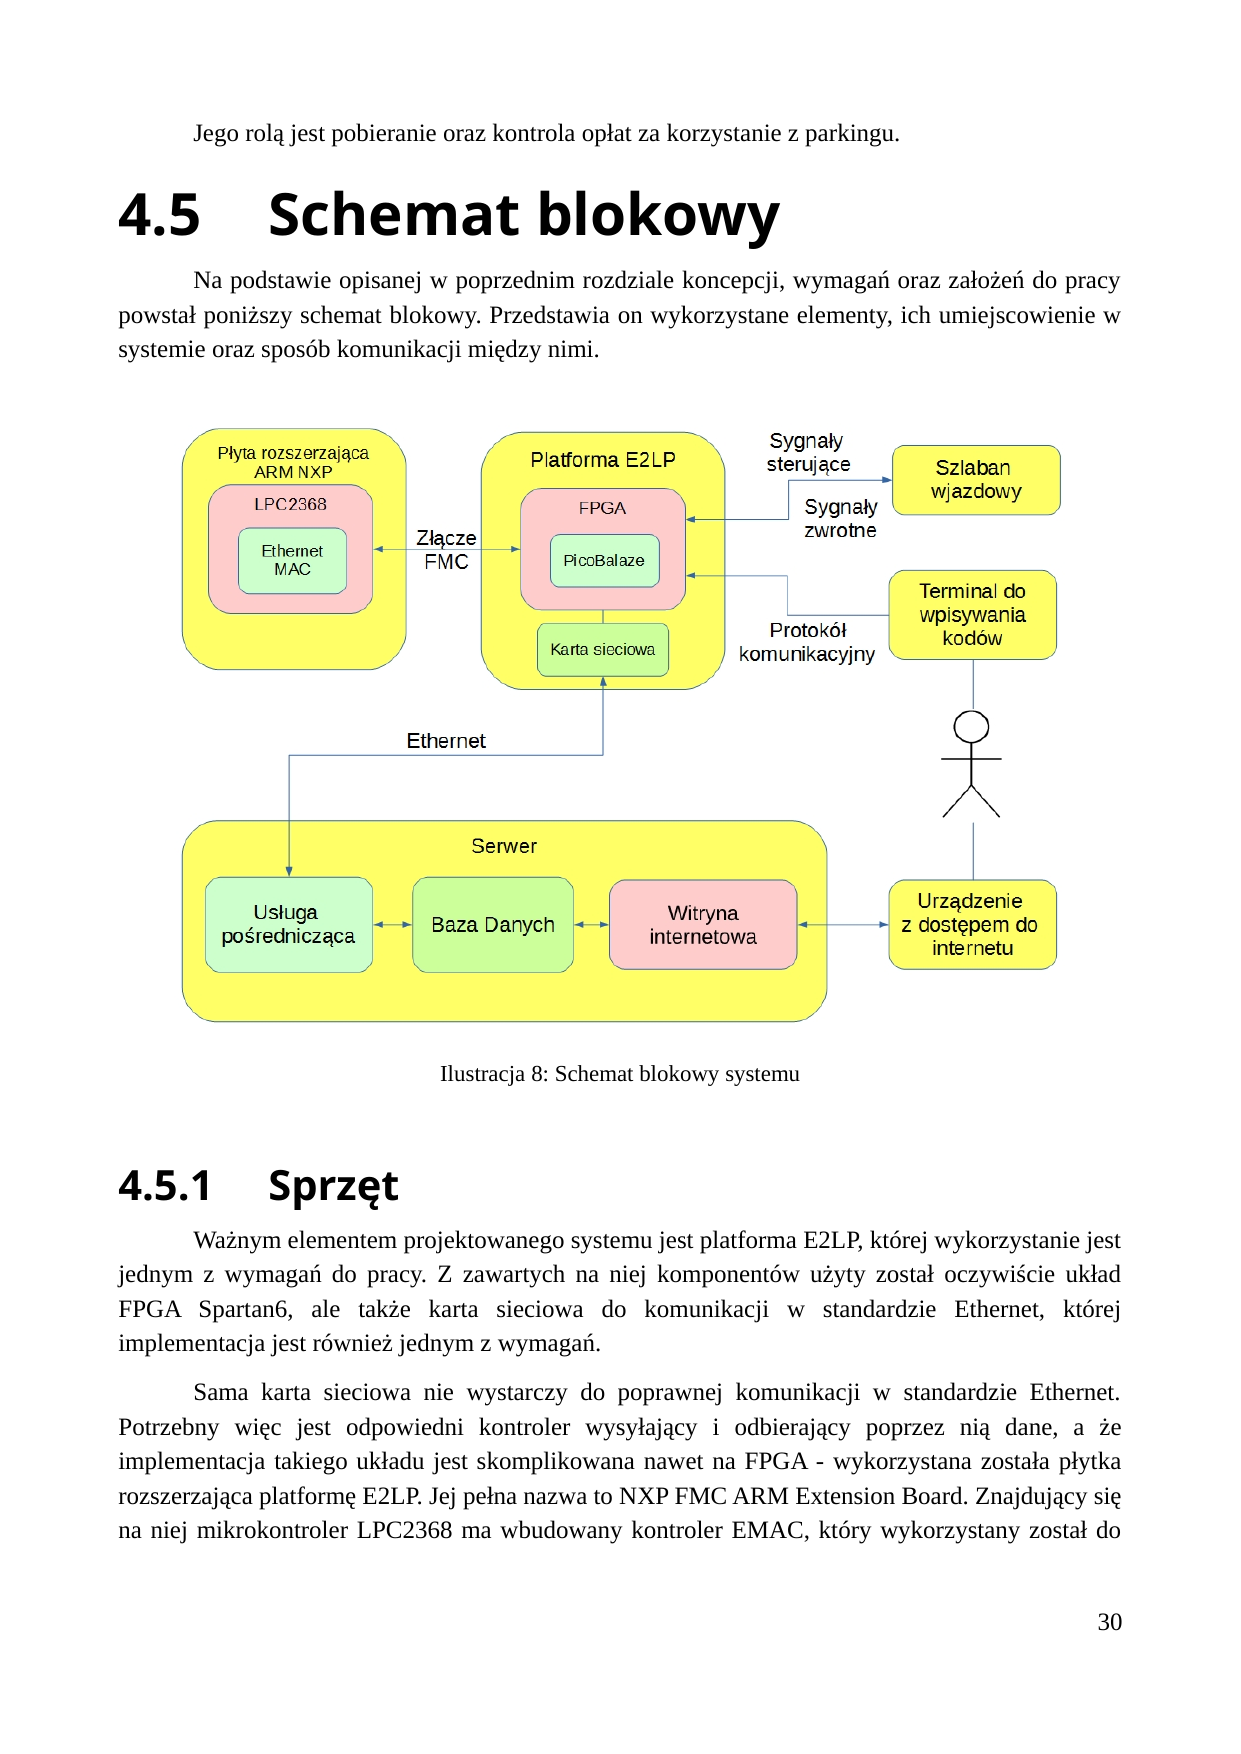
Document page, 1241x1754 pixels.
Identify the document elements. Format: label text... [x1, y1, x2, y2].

list Jego rolą jest pobieranie oraz kontrola opłat za korzystanie z parkingu. [156, 118, 1122, 147]
text Sama karta sieciowa nie wystarczy do poprawnej komunikacji w standardzie Ethernet. Potrzebny więc jest odpowiedni kontroler wysyłający i odbierający poprzez nią dane, a że implementacja takiego układu jest skomplikowana nawet na FPGA - wykorzystana została płytka rozszerzająca platformę E2LP. Jej pełna nazwa to NXP FMC ARM Extension Board. Znajdujący się na niej mikrokontroler LPC2368 ma wbudowany kontroler EMAC, który wykorzystany został do [118, 1377, 1122, 1544]
subtitle Schemat blokowy [118, 173, 1122, 253]
picture [132, 396, 1109, 1060]
text Ilustracja 8: Schemat blokowy systemu [132, 1060, 1109, 1086]
subtitle Sprzęt [118, 1156, 1122, 1212]
text Na podstawie opisanej w poprzednim rozdziale koncepcji, wymagań oraz założeń do pracy powstał poniższy schemat blokowy. Przedstawia on wykorzystane elementy, ich umiejscowienie w systemie oraz sposób komunikacji między nimi. [118, 265, 1122, 363]
text Ważnym elementem projektowanego systemu jest platforma E2LP, której wykorzystanie jest jednym z wymagań do pracy. Z zawartych na niej komponentów użyty został oczywiście układ FPGA Spartan6, ale także karta sieciowa do komunikacji w standardzie Ethernet, której implementacja jest również jednym z wymagań. [118, 1225, 1122, 1357]
